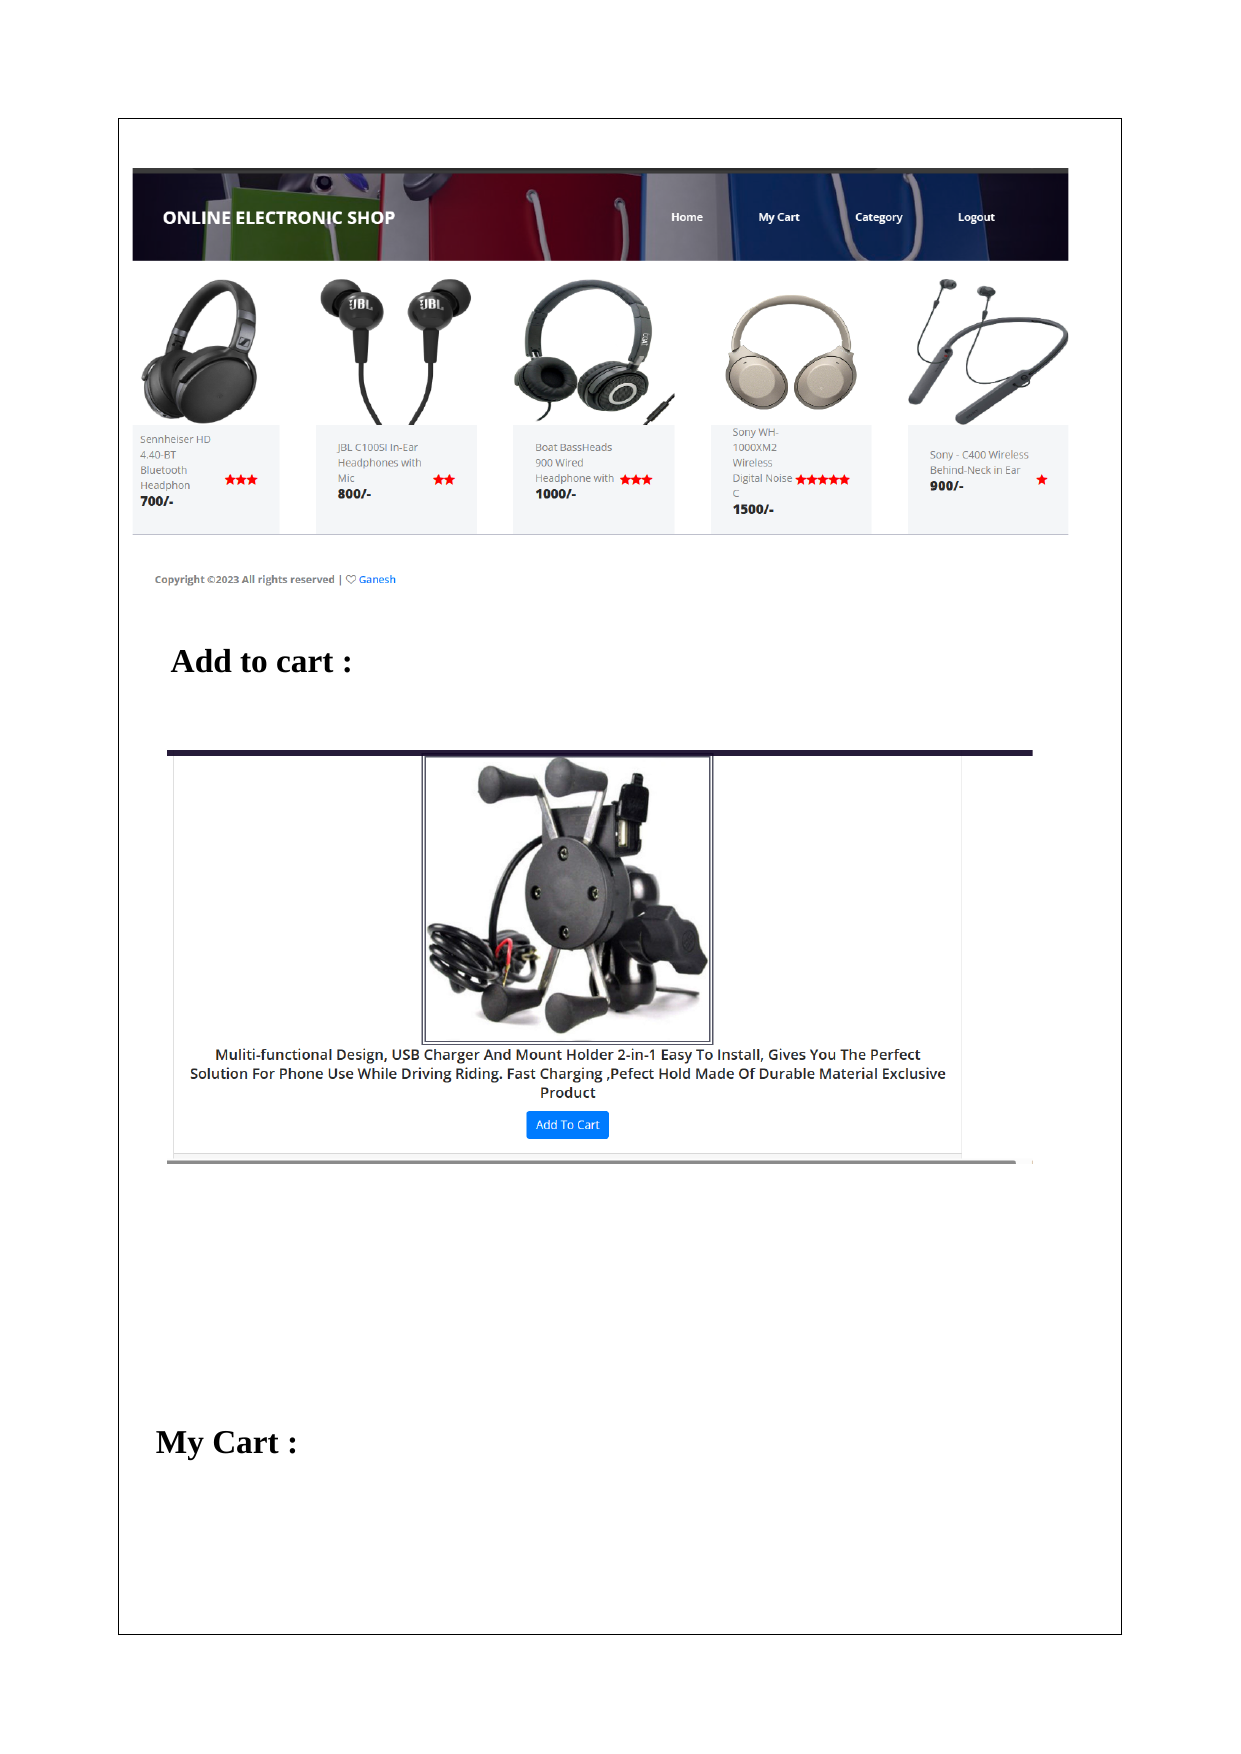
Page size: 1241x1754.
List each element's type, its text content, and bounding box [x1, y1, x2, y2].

text Add to cart : [122, 641, 1118, 679]
text My Cart : [122, 1422, 1118, 1461]
picture [132, 168, 1069, 604]
picture [167, 750, 1033, 1164]
